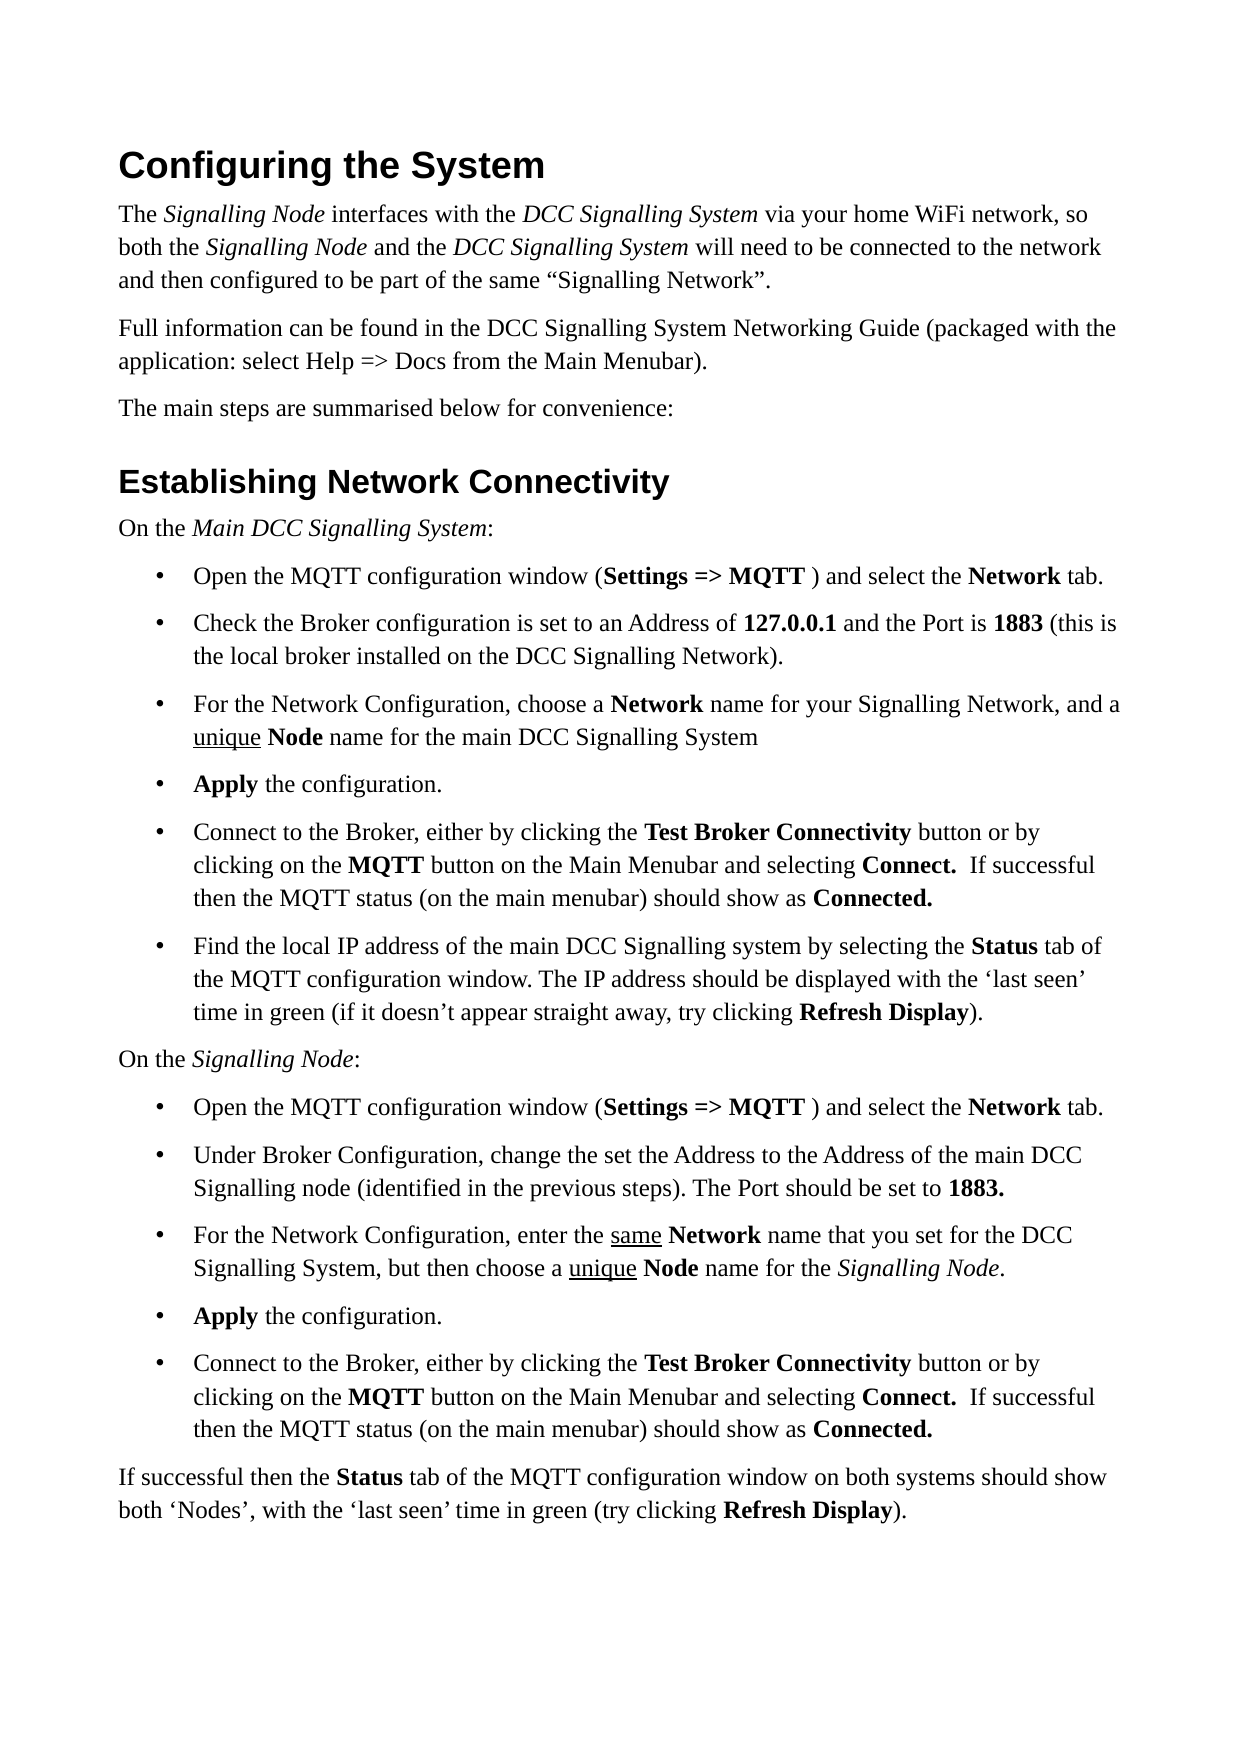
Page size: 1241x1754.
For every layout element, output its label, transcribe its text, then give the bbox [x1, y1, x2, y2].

list Connect to the Broker, either by clicking the Test Broker Connectivity button or by clicking on the MQTT button on the Main Menubar and selecting Connect. If successful then the MQTT status (on the main menubar) should show as Connected. [156, 1348, 1122, 1443]
text The main steps are summarised below for convenience: [118, 393, 1122, 422]
list Check the Broker configuration is set to an Address of 127.0.0.1 and the Port is 1883 (this is the local broker installed on the DCC Signalling Network). [156, 608, 1122, 670]
text If successful then the Status tab of the MQTT configuration window on both systems should show both ‘Nodes’, with the ‘last seen’ time in green (try clicking Refresh Display). [118, 1462, 1122, 1524]
list Find the local IP address of the main DCC Signalling system by selecting the Status tab of the MQTT configuration window. The IP address should be displayed with the ‘last seen’ time in green (if it doesn’t appear straight away, try clicking Refresh Display). [156, 931, 1122, 1026]
list For the Network Configuration, enter the same Network name that you set for the DCC Signalling System, but then choose a unique Node name for the Signalling Node. [156, 1220, 1122, 1282]
list Open the MQTT configuration window (Settings => MQTT ) and select the Network tab. [156, 561, 1122, 589]
subtitle Configuring the System [118, 143, 1122, 187]
list For the Network Configuration, choose a Network name for your Signalling Network, and a unique Node name for the main DCC Signalling System [156, 689, 1122, 751]
text On the Main DCC Signalling System: [118, 513, 1122, 542]
list Apply the configuration. [156, 769, 1122, 798]
subtitle Establishing Network Connectivity [118, 462, 1122, 501]
list Connect to the Broker, either by clicking the Test Broker Connectivity button or by clicking on the MQTT button on the Main Menubar and selecting Connect. If successful then the MQTT status (on the main menubar) should show as Connected. [156, 817, 1122, 912]
text The Signalling Node interfaces with the DCC Signalling System via your home WiFi network, so both the Signalling Node and the DCC Signalling System will need to be connected to the network and then configured to be part of the same “Signalling Network”. [118, 199, 1122, 294]
text On the Signalling Node: [118, 1044, 1122, 1073]
list Under Broker Configuration, change the set the Address to the Address of the main DCC Signalling node (identified in the previous steps). The Port should be set to 1883. [156, 1140, 1122, 1201]
list Apply the configuration. [156, 1301, 1122, 1330]
list Open the MQTT configuration window (Settings => MQTT ) and select the Network tab. [156, 1092, 1122, 1121]
text Full information can be found in the DCC Signalling System Networking Guide (packaged with the application: select Help => Docs from the Main Menubar). [118, 313, 1122, 375]
